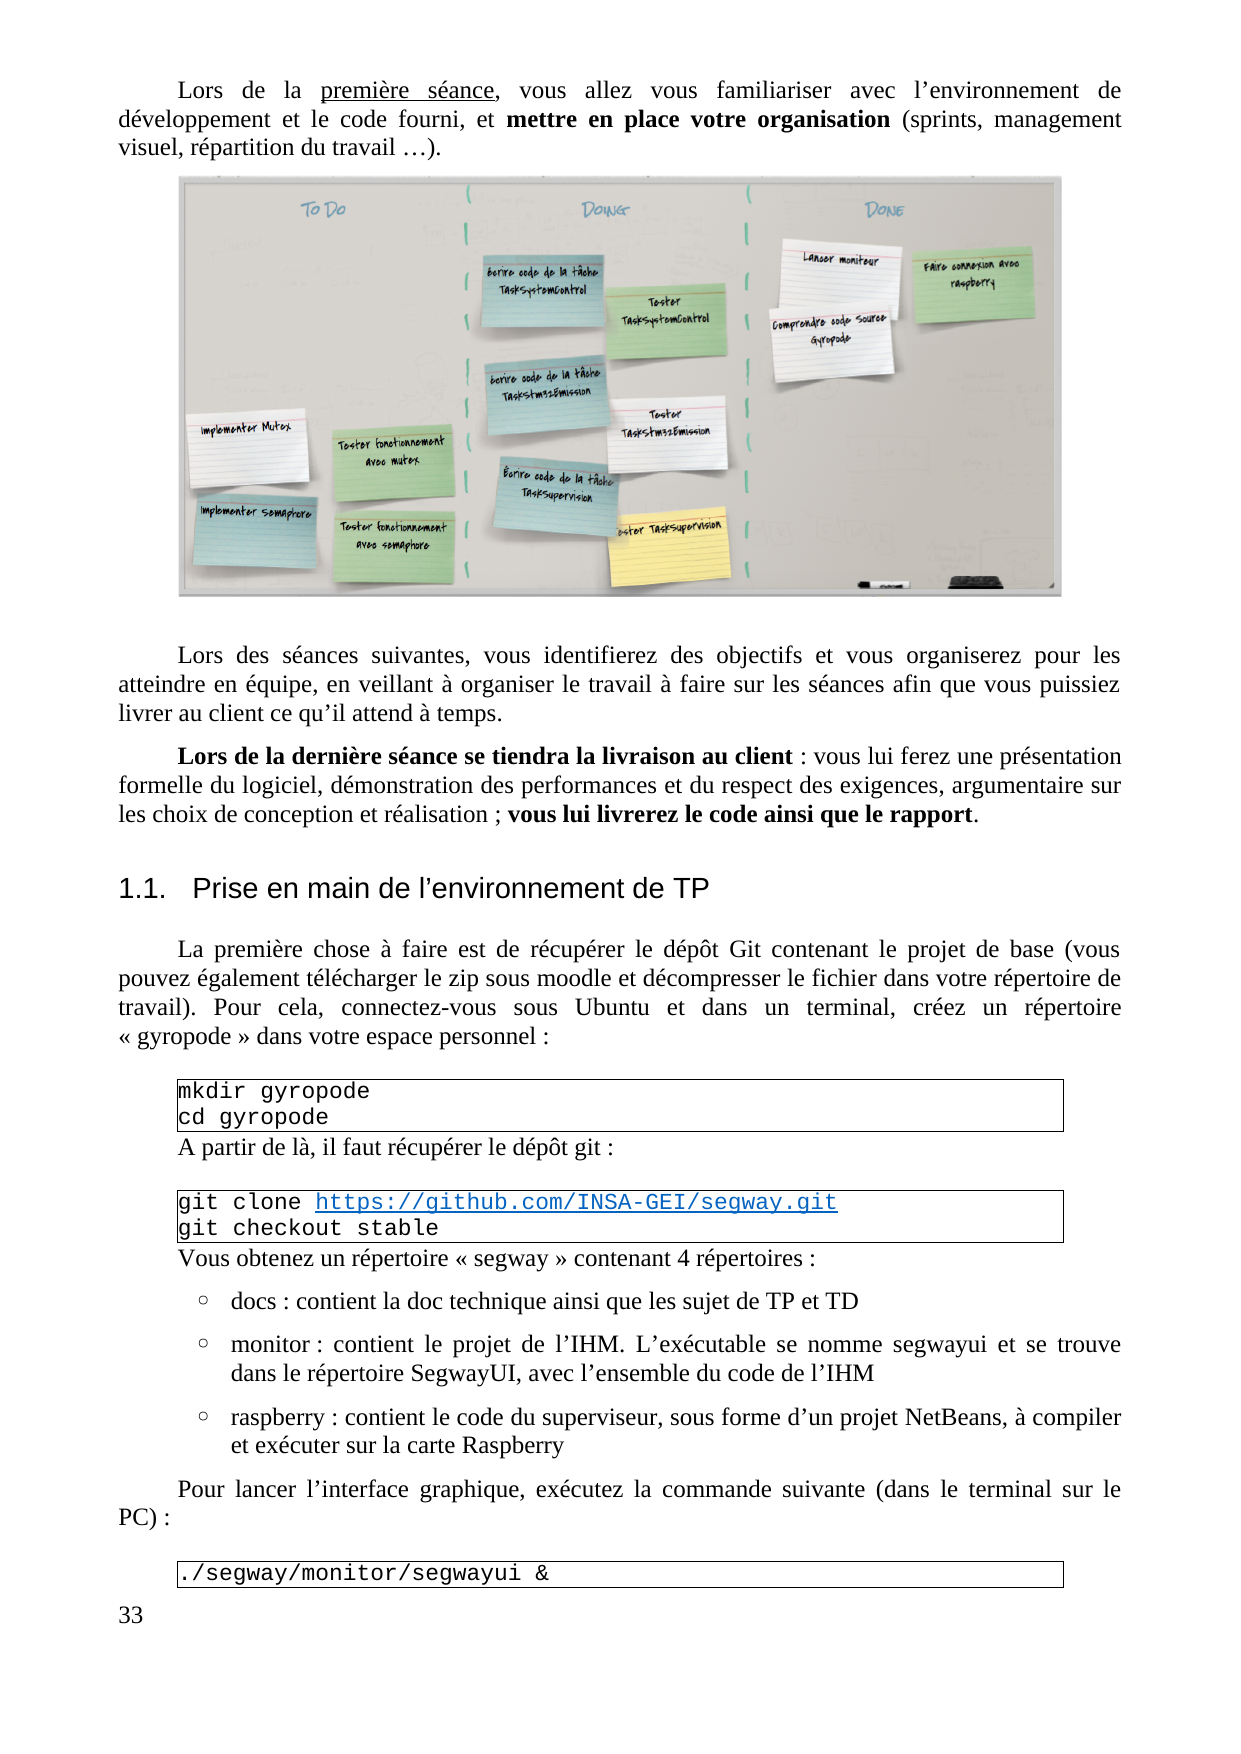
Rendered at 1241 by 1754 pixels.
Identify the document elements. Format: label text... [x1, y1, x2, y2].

list monitor : contient le projet de l’IHM. L’exécutable se nomme segwayui et se trouve dans le répertoire SegwayUI, avec l’ensemble du code de l’IHM [193, 1329, 1122, 1387]
picture [178, 175, 1062, 597]
text Lors de la dernière séance se tiendra la livraison au client : vous lui ferez une présentation formelle du logiciel, démonstration des performances et du respect des exigences, argumentaire sur les choix de conception et réalisation ; vous lui livrerez le code ainsi que le rapport. [118, 741, 1122, 827]
text La première chose à faire est de récupérer le dépôt Git contenant le projet de base (vous pouvez également télécharger le zip sous moodle et décompresser le fichier dans votre répertoire de travail). Pour cela, connectez-vous sous Ubuntu et dans un terminal, créez un répertoire « gyropode » dans votre espace personnel : [118, 934, 1122, 1049]
list docs : contient la doc technique ainsi que les sujet de TP et TD [193, 1286, 1122, 1315]
text ./segway/monitor/segwayui & [178, 1562, 1063, 1587]
text A partir de là, il faut récupérer le dépôt git : [118, 1132, 1122, 1161]
list Prise en main de l’environnement de TP [118, 872, 1122, 905]
text Vous obtenez un répertoire « segway » contenant 4 répertoires : [118, 1243, 1122, 1272]
text mkdir gyropode cd gyropode [178, 1080, 1063, 1131]
text Lors des séances suivantes, vous identifierez des objectifs et vous organiserez pour les atteindre en équipe, en veillant à organiser le travail à faire sur les séances afin que vous puissiez livrer au client ce qu’il attend à temps. [118, 640, 1122, 727]
text Pour lancer l’interface graphique, exécutez la commande suivante (dans le terminal sur le PC) : [118, 1474, 1122, 1531]
text git clone https://github.com/INSA-GEI/segway.git git checkout stable [178, 1191, 1063, 1242]
text Lors de la première séance, vous allez vous familiariser avec l’environnement de développement et le code fourni, et mettre en place votre organisation (sprints, management visuel, répartition du travail …). [118, 75, 1122, 161]
list raspberry : contient le code du superviseur, sous forme d’un projet NetBeans, à compiler et exécuter sur la carte Raspberry [193, 1402, 1122, 1459]
